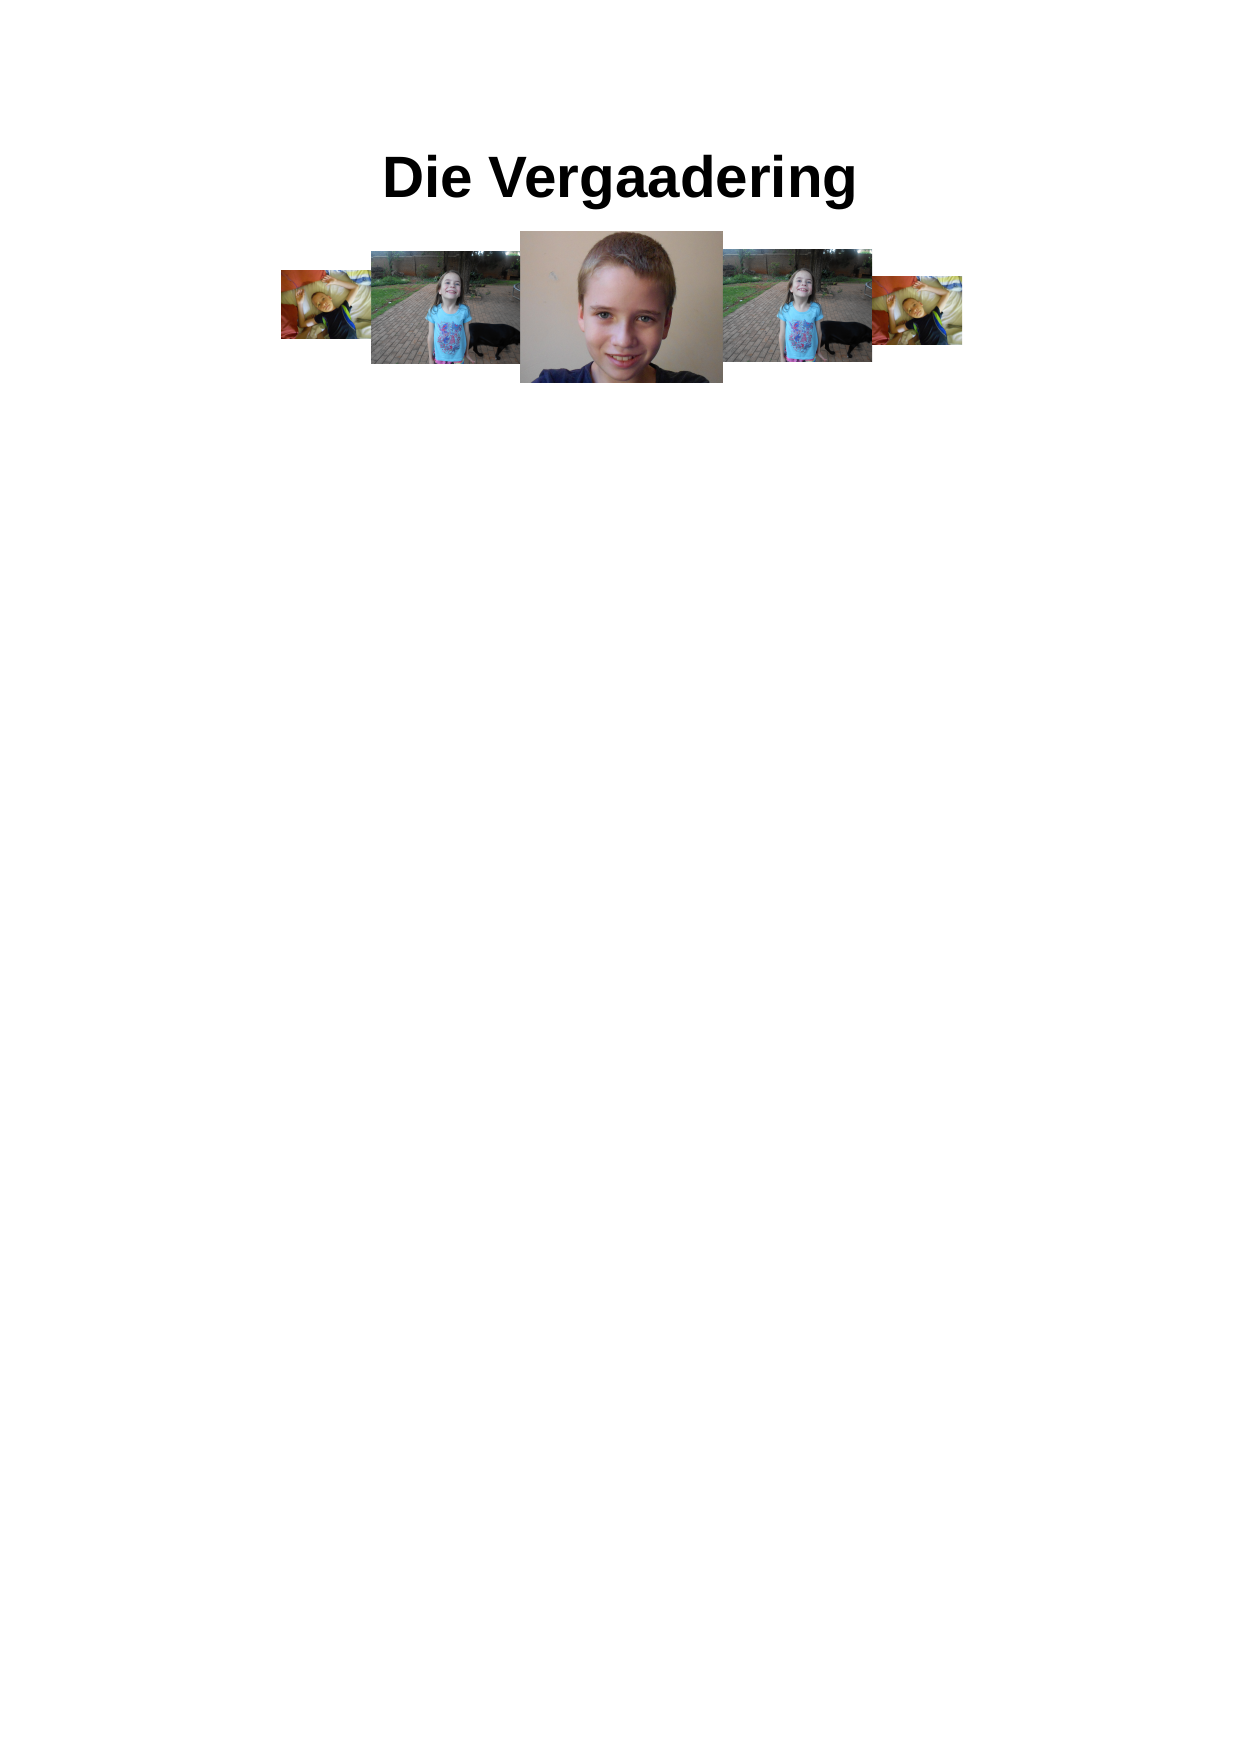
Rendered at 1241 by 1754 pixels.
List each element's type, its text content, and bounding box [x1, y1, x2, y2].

picture [281, 231, 963, 383]
title Die Vergaadering [118, 143, 1122, 210]
